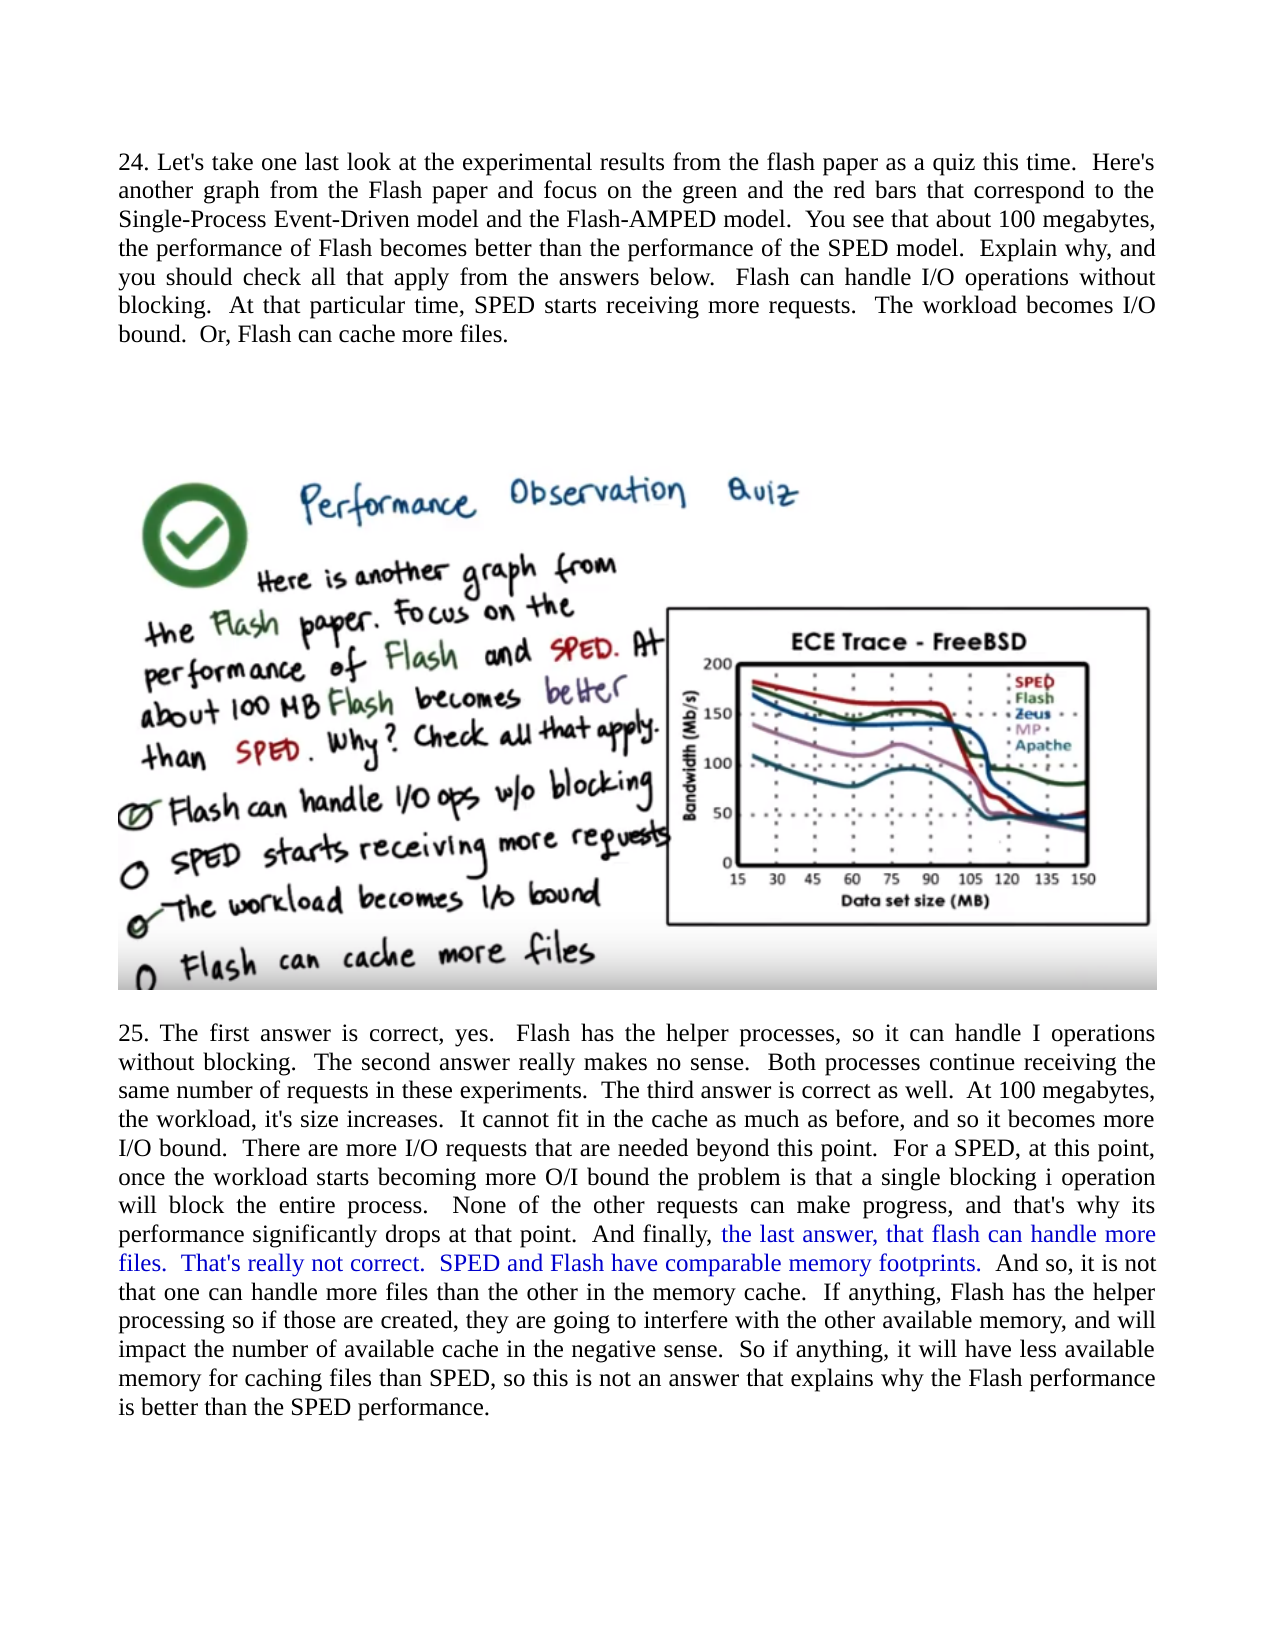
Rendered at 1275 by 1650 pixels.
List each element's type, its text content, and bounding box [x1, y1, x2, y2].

picture [118, 463, 1157, 990]
text 25. The first answer is correct, yes. Flash has the helper processes, so it can handle I operations without blocking. The second answer really makes no sense. Both processes continue receiving the same number of requests in these experiments. The third answer is correct as well. At 100 megabytes, the workload, it's size increases. It cannot fit in the cache as much as before, and so it becomes more I/O bound. There are more I/O requests that are needed beyond this point. For a SPED, at this point, once the workload starts becoming more O/I bound the problem is that a single blocking i operation will block the entire process. None of the other requests can make progress, and that's why its performance significantly drops at that point. And finally, the last answer, that flash can handle more files. That's really not correct. SPED and Flash have comparable memory footprints. And so, it is not that one can handle more files than the other in the memory cache. If anything, Flash has the helper processing so if those are created, they are going to interfere with the other available memory, and will impact the number of available cache in the negative sense. So if anything, it will have less available memory for caching files than SPED, so this is not an answer that explains why the Flash performance is better than the SPED performance. [118, 1018, 1157, 1421]
text 24. Let's take one last look at the experimental results from the flash paper as a quiz this time. Here's another graph from the Flash paper and focus on the green and the red bars that correspond to the Single-Process Event-Driven model and the Flash-AMPED model. You see that about 100 megabytes, the performance of Flash becomes better than the performance of the SPED model. Explain why, and you should check all that apply from the answers below. Flash can handle I/O operations without blocking. At that particular time, SPED starts receiving more requests. The workload becomes I/O bound. Or, Flash can cache more files. [118, 147, 1157, 348]
